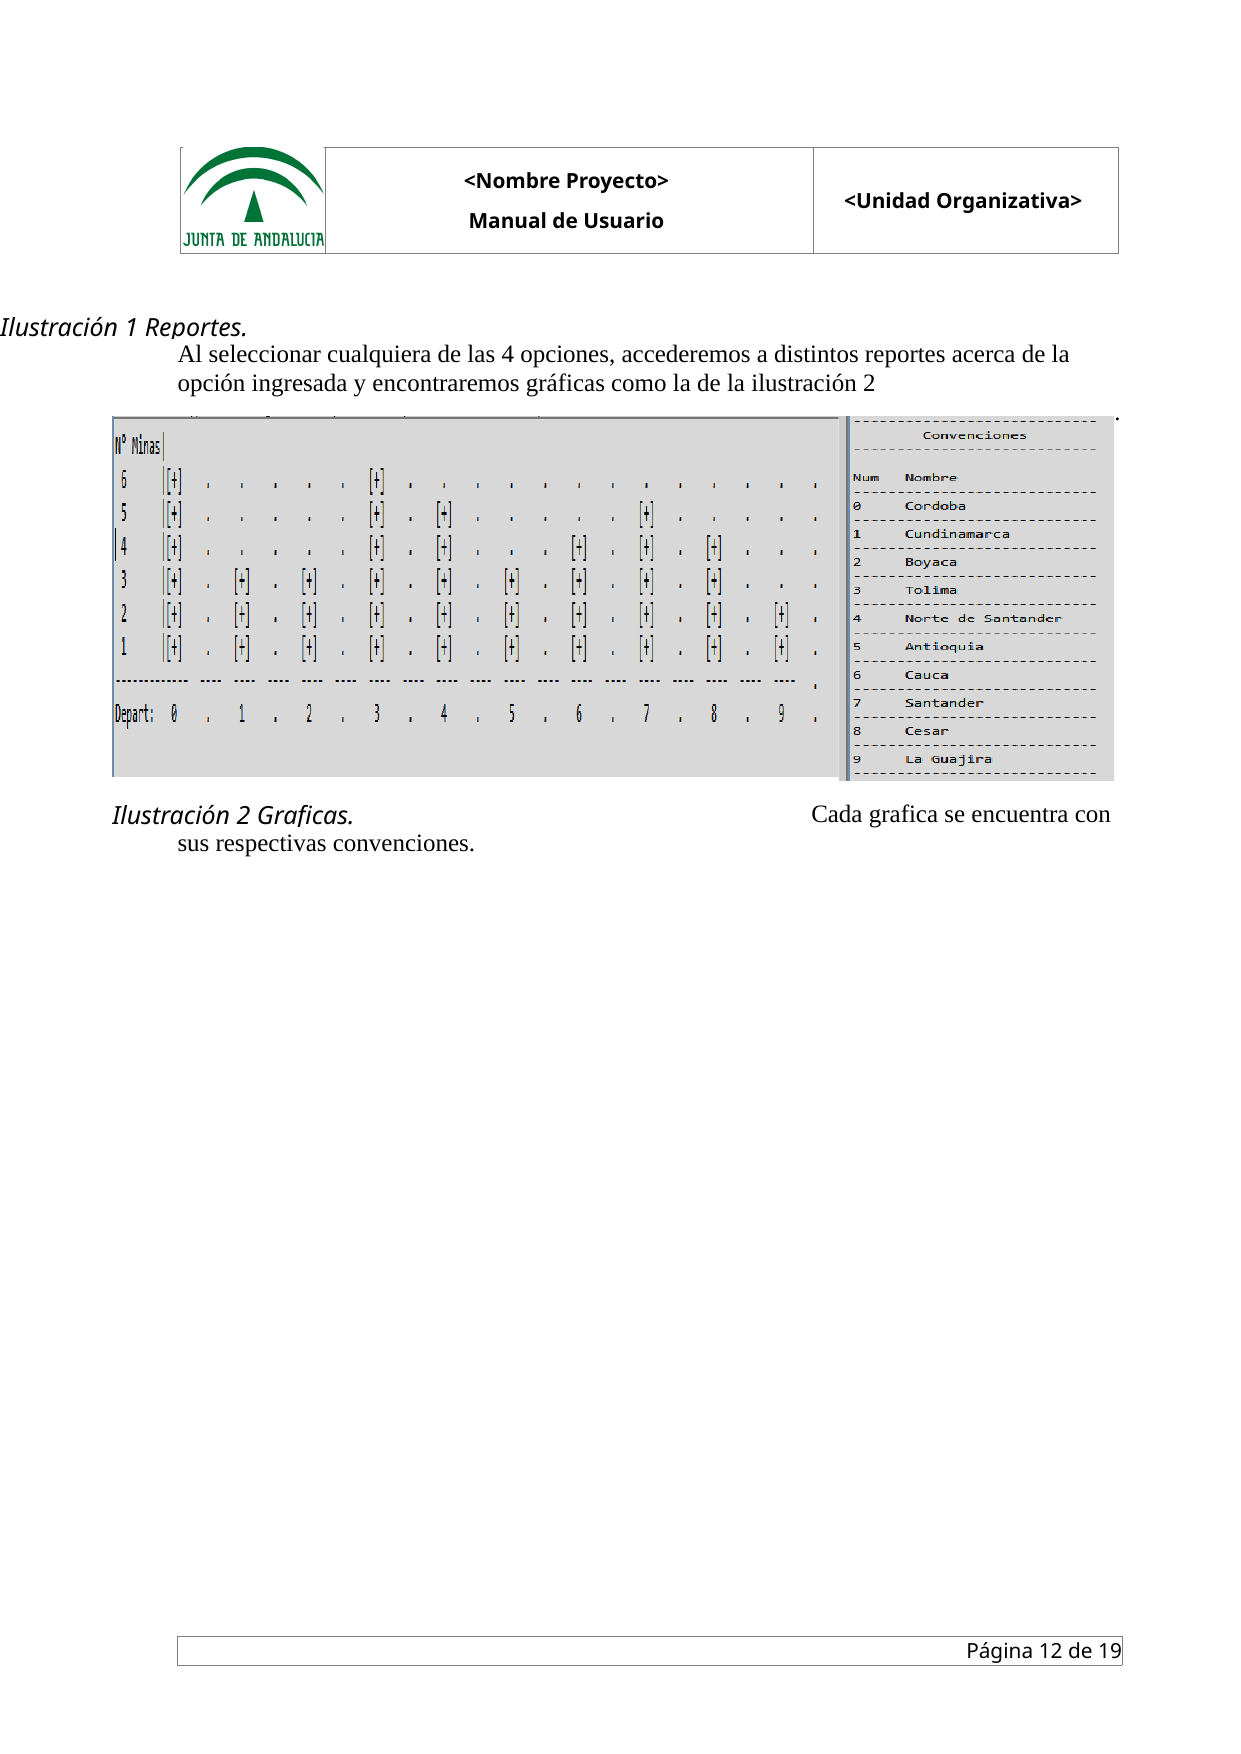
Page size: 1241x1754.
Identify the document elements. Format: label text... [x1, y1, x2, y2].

text Cada grafica se encuentra con sus respectivas convenciones. [177, 454, 1122, 857]
text Ilustración 1 Reportes. [0, 310, 325, 339]
text Al seleccionar cualquiera de las 4 opciones, accederemos a distintos reportes acerca de la opción ingresada y encontraremos gráficas como la de la ilustración 2 [177, 339, 1122, 397]
text Ilustración 2 Graficas. [112, 798, 811, 827]
text . [177, 397, 1122, 426]
text [112, 786, 811, 798]
